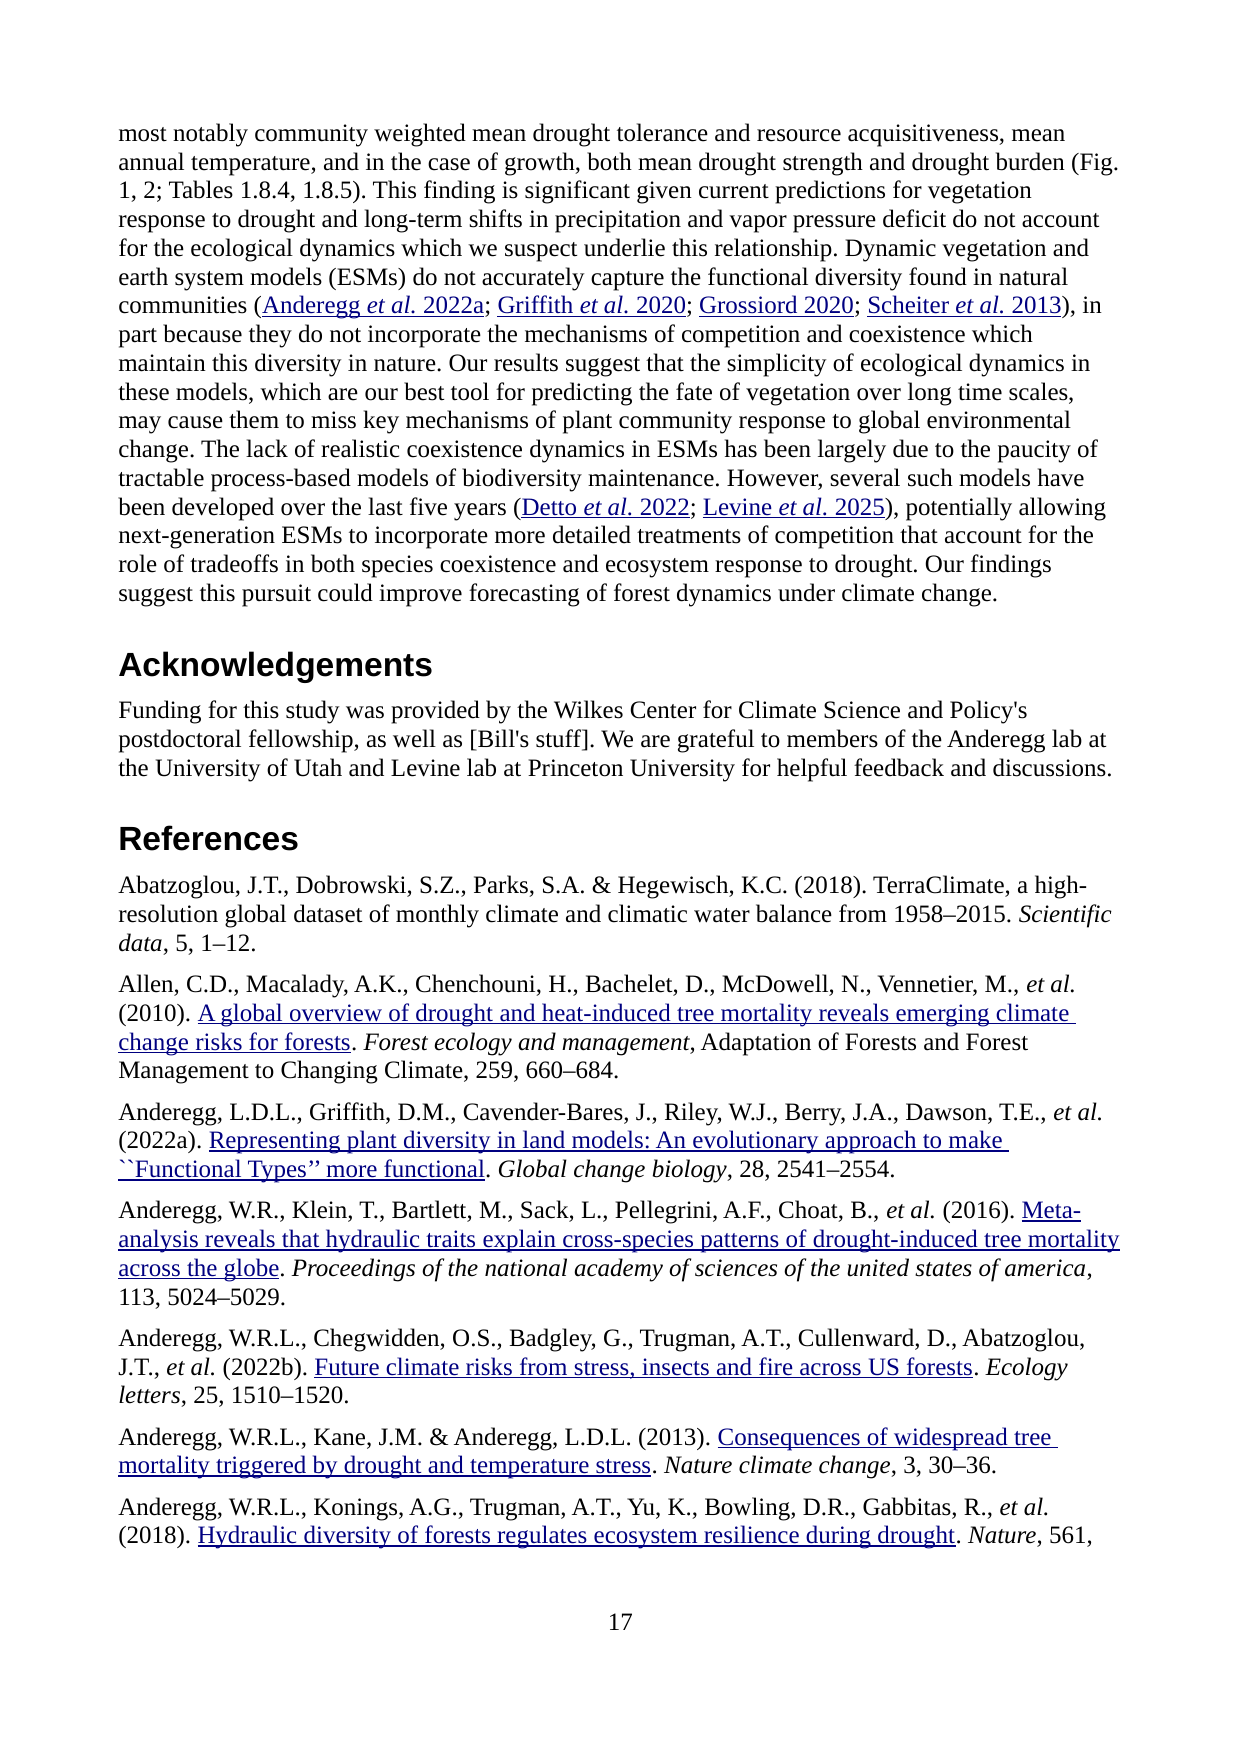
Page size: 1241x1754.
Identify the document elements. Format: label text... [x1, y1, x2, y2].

subtitle References [118, 819, 1122, 858]
text Anderegg, W.R.L., Chegwidden, O.S., Badgley, G., Trugman, A.T., Cullenward, D., Abatzoglou, J.T., et al. (2022b). Future climate risks from stress, insects and fire across US forests. Ecology letters, 25, 1510–1520. [118, 1323, 1122, 1409]
text Abatzoglou, J.T., Dobrowski, S.Z., Parks, S.A. & Hegewisch, K.C. (2018). TerraClimate, a high-resolution global dataset of monthly climate and climatic water balance from 1958–2015. Scientific data, 5, 1–12. [118, 870, 1122, 957]
subtitle Acknowledgements [118, 644, 1122, 683]
text The magnitude of tradeoff adherence's effect on both growth and mortality was larger than or similar in magnitude to other variables known to play key roles in vegetation response to drought, most notably community weighted mean drought tolerance and resource acquisitiveness, mean annual temperature, and in the case of growth, both mean drought strength and drought burden (Fig. 4, 5; Tables 1.8.4, 1.8.5). This finding is significant given current predictions for vegetation response to drought and long-term shifts in precipitation and vapor pressure deficit do not account for the ecological dynamics which we suspect underlie this relationship. Dynamic vegetation and earth system models (ESMs) do not accurately capture the functional diversity found in natural communities (Anderegg et al. 2022a; Griffith et al. 2020; Grossiord 2020; Scheiter et al. 2013), in part because they do not incorporate the mechanisms of competition and coexistence which maintain this diversity in nature. Our results suggest that the simplicity of ecological dynamics in these models, which are our best tool for predicting the fate of vegetation over long time scales, may cause them to miss key mechanisms of plant community response to global environmental change. The lack of realistic coexistence dynamics in ESMs has been largely due to the paucity of tractable process-based models of biodiversity maintenance. However, several such models have been developed over the last five years (Detto et al. 2022; Levine et al. 2025), potentially allowing next-generation ESMs to incorporate more detailed treatments of competition that account for the role of tradeoffs in both species coexistence and ecosystem response to drought. Our findings suggest this pursuit could improve forecasting of forest dynamics under climate change. [118, 118, 1122, 607]
text Anderegg, L.D.L., Griffith, D.M., Cavender-Bares, J., Riley, W.J., Berry, J.A., Dawson, T.E., et al. (2022a). Representing plant diversity in land models: An evolutionary approach to make ``Functional Types’’ more functional. Global change biology, 28, 2541–2554. [118, 1097, 1122, 1183]
text Allen, C.D., Macalady, A.K., Chenchouni, H., Bachelet, D., McDowell, N., Vennetier, M., et al. (2010). A global overview of drought and heat-induced tree mortality reveals emerging climate change risks for forests. Forest ecology and management, Adaptation of Forests and Forest Management to Changing Climate, 259, 660–684. [118, 969, 1122, 1084]
text Anderegg, W.R.L., Konings, A.G., Trugman, A.T., Yu, K., Bowling, D.R., Gabbitas, R., et al. (2018). Hydraulic diversity of forests regulates ecosystem resilience during drought. Nature, 561, [118, 1492, 1122, 1549]
text Anderegg, W.R., Klein, T., Bartlett, M., Sack, L., Pellegrini, A.F., Choat, B., et al. (2016). Meta-analysis reveals that hydraulic traits explain cross-species patterns of drought-induced tree mortality across the globe. Proceedings of the national academy of sciences of the united states of america, 113, 5024–5029. [118, 1195, 1122, 1310]
text Funding for this study was provided by the Wilkes Center for Climate Science and Policy's postdoctoral fellowship, as well as [Bill's stuff]. We are grateful to members of the Anderegg lab at the University of Utah and Levine lab at Princeton University for helpful feedback and discussions. [118, 696, 1122, 782]
text Anderegg, W.R.L., Kane, J.M. & Anderegg, L.D.L. (2013). Consequences of widespread tree mortality triggered by drought and temperature stress. Nature climate change, 3, 30–36. [118, 1422, 1122, 1479]
